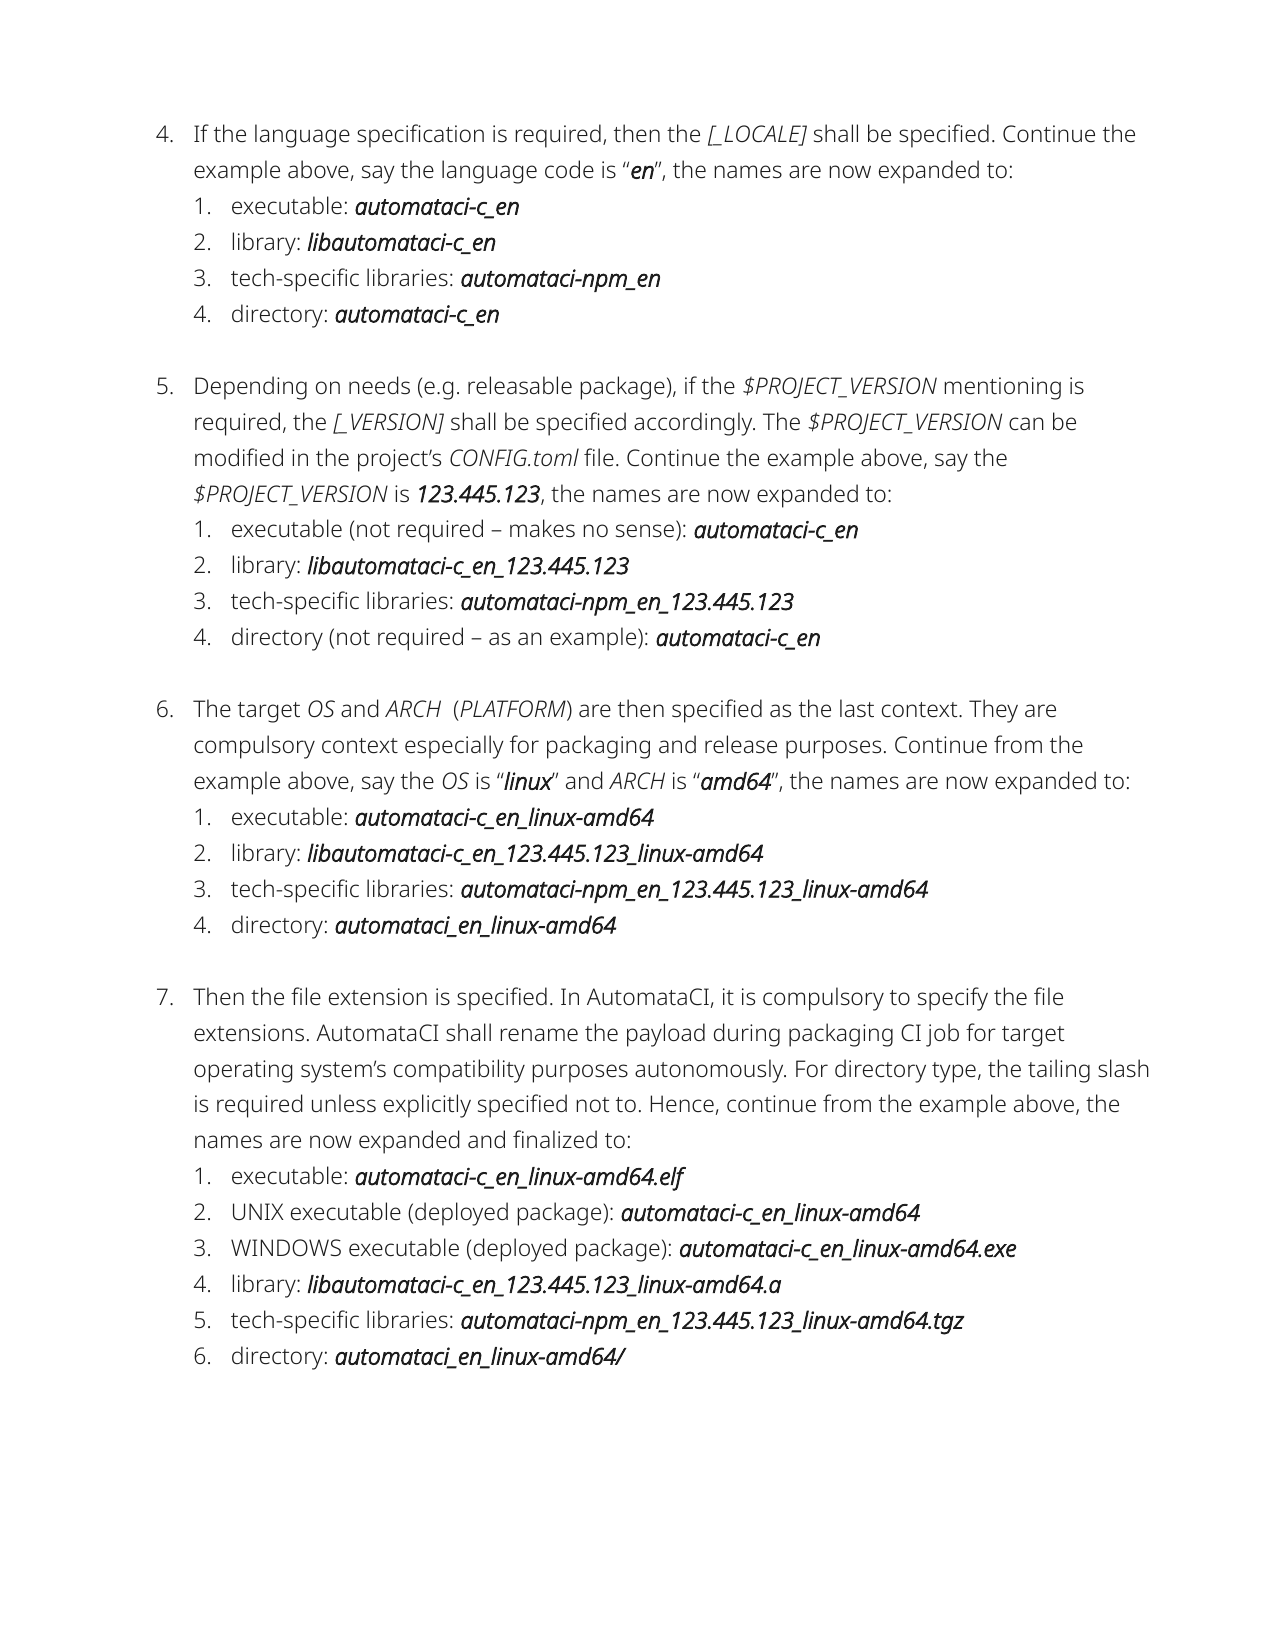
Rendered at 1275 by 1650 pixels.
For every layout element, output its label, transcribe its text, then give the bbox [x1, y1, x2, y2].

list directory (not required – as an example): automataci-c_en [193, 621, 1157, 652]
list directory: automataci_en_linux-amd64 [193, 909, 1157, 940]
list UNIX executable (deployed package): automataci-c_en_linux-amd64 [193, 1196, 1157, 1227]
list directory: automataci-c_en [193, 298, 1157, 329]
list The target OS and ARCH (PLATFORM) are then specified as the last context. They are compulsory context especially for packaging and release purposes. Continue from the example above, say the OS is “linux” and ARCH is “amd64”, the names are now expanded to: [156, 693, 1157, 796]
list Depending on needs (e.g. releasable package), if the $PROJECT_VERSION mentioning is required, the [_VERSION] shall be specified accordingly. The $PROJECT_VERSION can be modified in the project’s CONFIG.toml file. Continue the example above, say the $PROJECT_VERSION is 123.445.123, the names are now expanded to: [156, 370, 1157, 509]
list directory: automataci_en_linux-amd64/ [193, 1340, 1157, 1371]
list executable: automataci-c_en [193, 190, 1157, 221]
list tech-specific libraries: automataci-npm_en [193, 262, 1157, 293]
list library: libautomataci-c_en [193, 226, 1157, 257]
list tech-specific libraries: automataci-npm_en_123.445.123_linux-amd64 [193, 873, 1157, 904]
list library: libautomataci-c_en_123.445.123 [193, 549, 1157, 581]
list WINDOWS executable (deployed package): automataci-c_en_linux-amd64.exe [193, 1232, 1157, 1263]
list library: libautomataci-c_en_123.445.123_linux-amd64 [193, 837, 1157, 868]
list Then the file extension is specified. In AutomataCI, it is compulsory to specify the file extensions. AutomataCI shall rename the payload during packaging CI job for target operating system’s compatibility purposes autonomously. For directory type, the tailing slash is required unless explicitly specified not to. Hence, continue from the example above, the names are now expanded and finalized to: [156, 981, 1157, 1156]
list executable: automataci-c_en_linux-amd64 [193, 801, 1157, 832]
list executable: automataci-c_en_linux-amd64.elf [193, 1160, 1157, 1192]
list tech-specific libraries: automataci-npm_en_123.445.123_linux-amd64.tgz [193, 1304, 1157, 1335]
list If the language specification is required, then the [_LOCALE] shall be specified. Continue the example above, say the language code is “en”, the names are now expanded to: [156, 118, 1157, 185]
list executable (not required – makes no sense): automataci-c_en [193, 513, 1157, 545]
list library: libautomataci-c_en_123.445.123_linux-amd64.a [193, 1268, 1157, 1299]
list tech-specific libraries: automataci-npm_en_123.445.123 [193, 585, 1157, 617]
